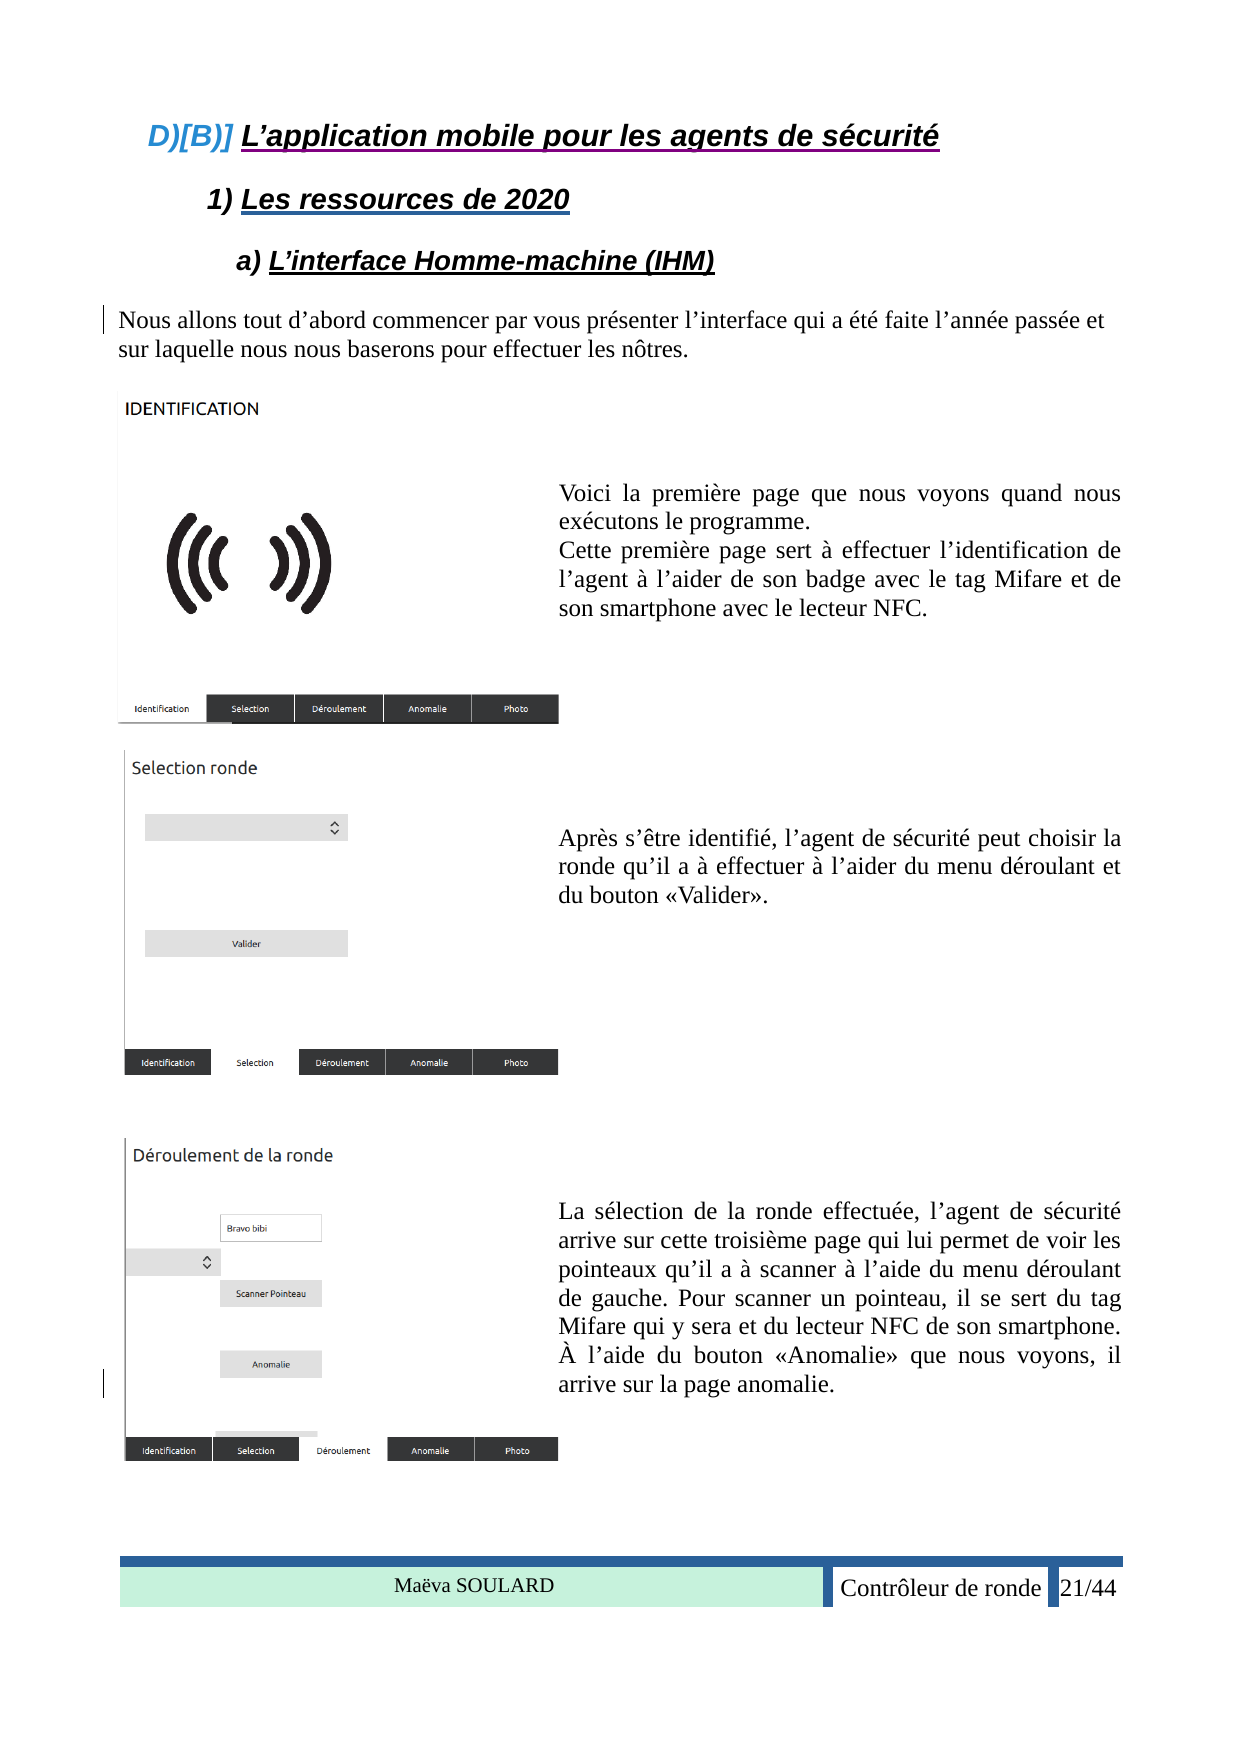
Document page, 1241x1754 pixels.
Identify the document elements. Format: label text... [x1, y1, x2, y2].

subtitle L’interface Homme-machine (IHM) [118, 244, 1122, 276]
picture [124, 1138, 559, 1461]
subtitle L’application mobile pour les agents de sécurité [118, 118, 1122, 153]
text Nous allons tout d’abord commencer par vous présenter l’interface qui a été faite l’année passée et sur laquelle nous nous baserons pour effectuer les nôtres. [118, 305, 1122, 363]
text Voici la première page que nous voyons quand nous exécutons le programme. [559, 478, 1122, 535]
text La sélection de la ronde effectuée, l’agent de sécurité arrive sur cette troisième page qui lui permet de voir les pointeaux qu’il a à scanner à l’aide du menu déroulant de gauche. Pour scanner un pointeau, il se sert du tag Mifare qui y sera et du lecteur NFC de son smartphone. À l’aide du bouton «Anomalie» que nous voyons, il arrive sur la page anomalie. [559, 1196, 1122, 1398]
text Cette première page sert à effectuer l’identification de l’agent à l’aider de son badge avec le tag Mifare et de son smartphone avec le lecteur NFC. [559, 535, 1122, 621]
text Après s’être identifié, l’agent de sécurité peut choisir la ronde qu’il a à effectuer à l’aider du menu déroulant et du bouton «Valider». [559, 823, 1122, 909]
subtitle Les ressources de 2020 [118, 182, 1122, 216]
picture [124, 750, 559, 1075]
picture [117, 391, 559, 724]
